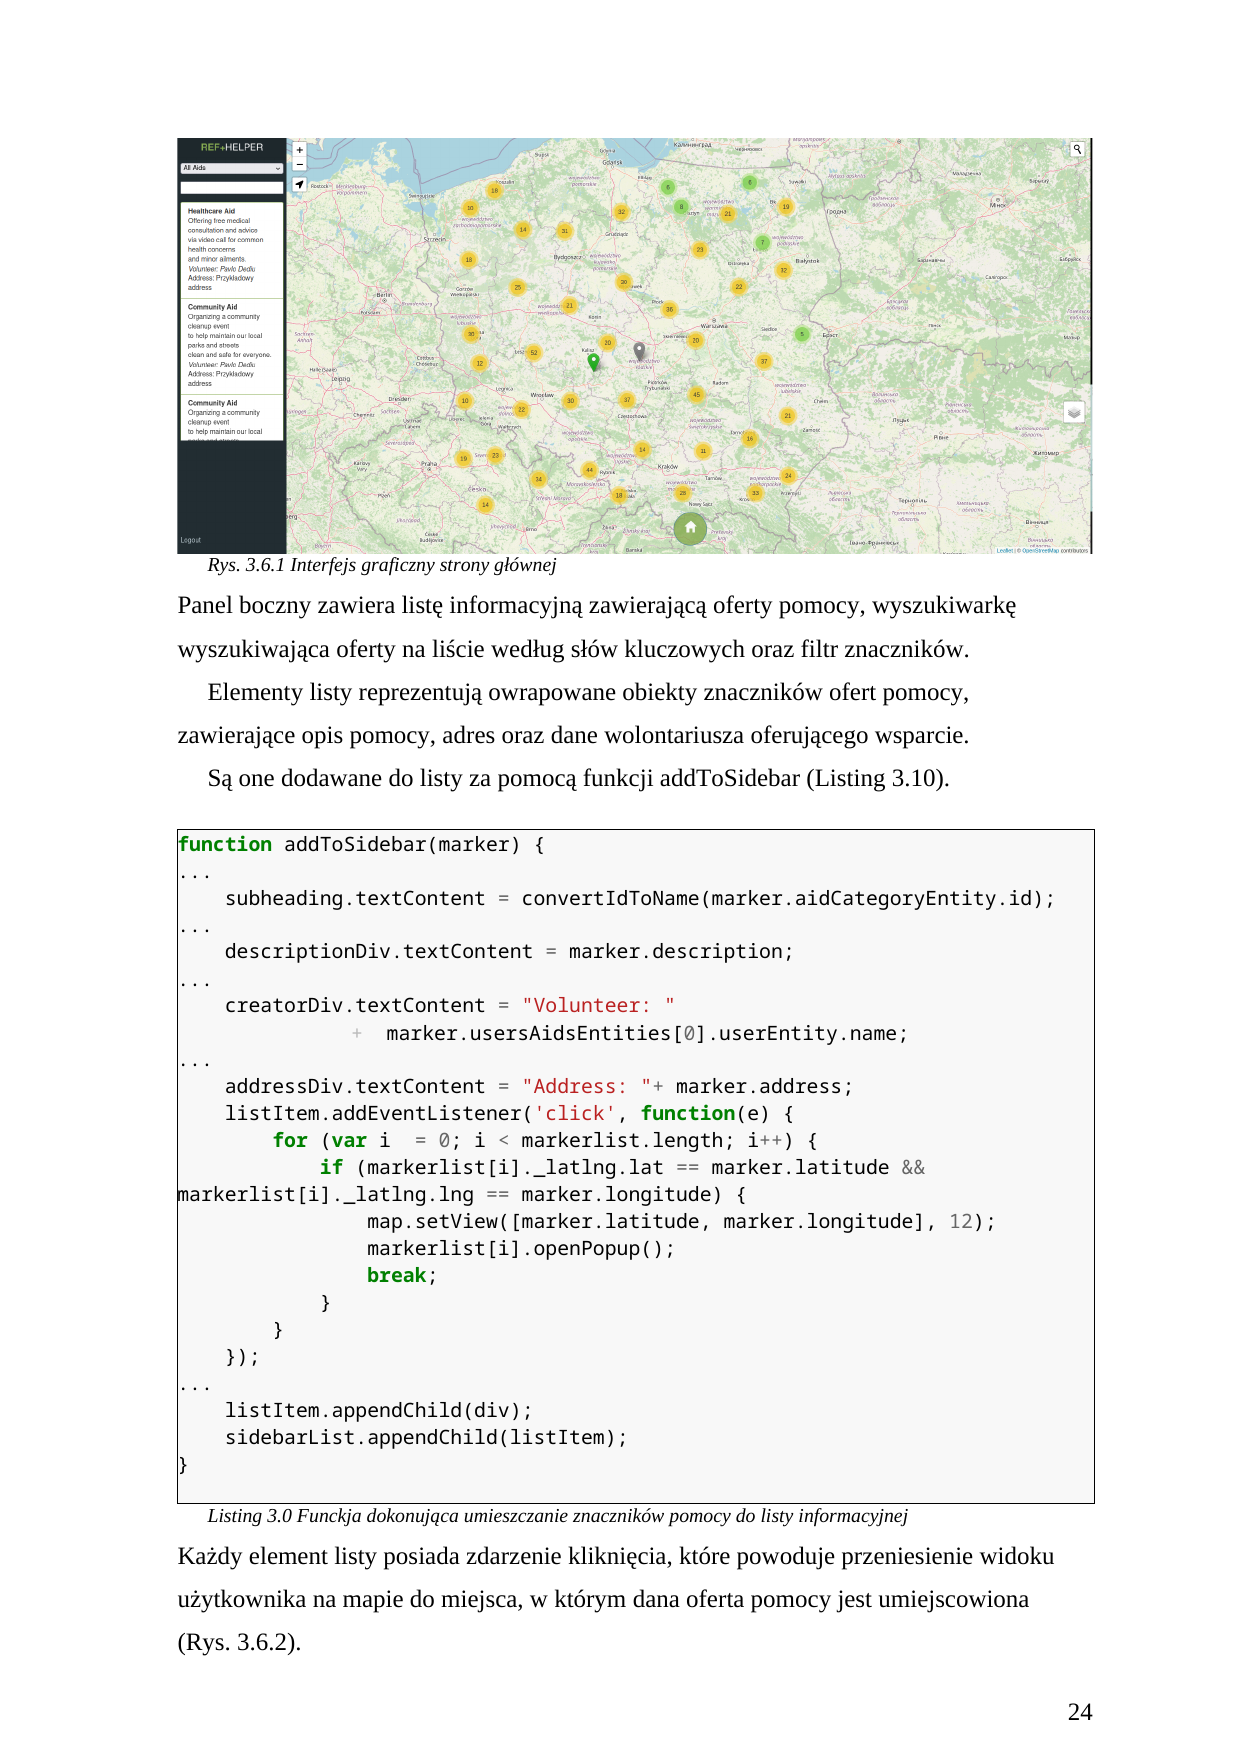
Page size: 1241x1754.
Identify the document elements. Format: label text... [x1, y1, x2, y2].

text Listing 3.0 Funckja dokonująca umieszczanie znaczników pomocy do listy informacyjnej [177, 1504, 1094, 1527]
text Są one dodawane do listy za pomocą funkcji addToSidebar (Listing 3.10). [177, 763, 1092, 792]
text Każdy element listy posiada zdarzenie kliknięcia, które powoduje przeniesienie widoku użytkownika na mapie do miejsca, w którym dana oferta pomocy jest umiejscowiona [177, 1527, 1092, 1613]
text [177, 806, 1092, 829]
text Elementy listy reprezentują owrapowane obiekty znaczników ofert pomocy, zawierające opis pomocy, adres oraz dane wolontariusza oferującego wsparcie. [177, 677, 1092, 749]
text (Rys. 3.6.2). [177, 1627, 1092, 1656]
text Panel boczny zawiera listę informacyjną zawierającą oferty pomocy, wyszukiwarkę wyszukiwająca oferty na liście według słów kluczowych oraz filtr znaczników. [177, 576, 1092, 662]
text Rys. 3.6.1 Interfejs graficzny strony głównej [177, 554, 1092, 576]
picture [177, 138, 1093, 554]
